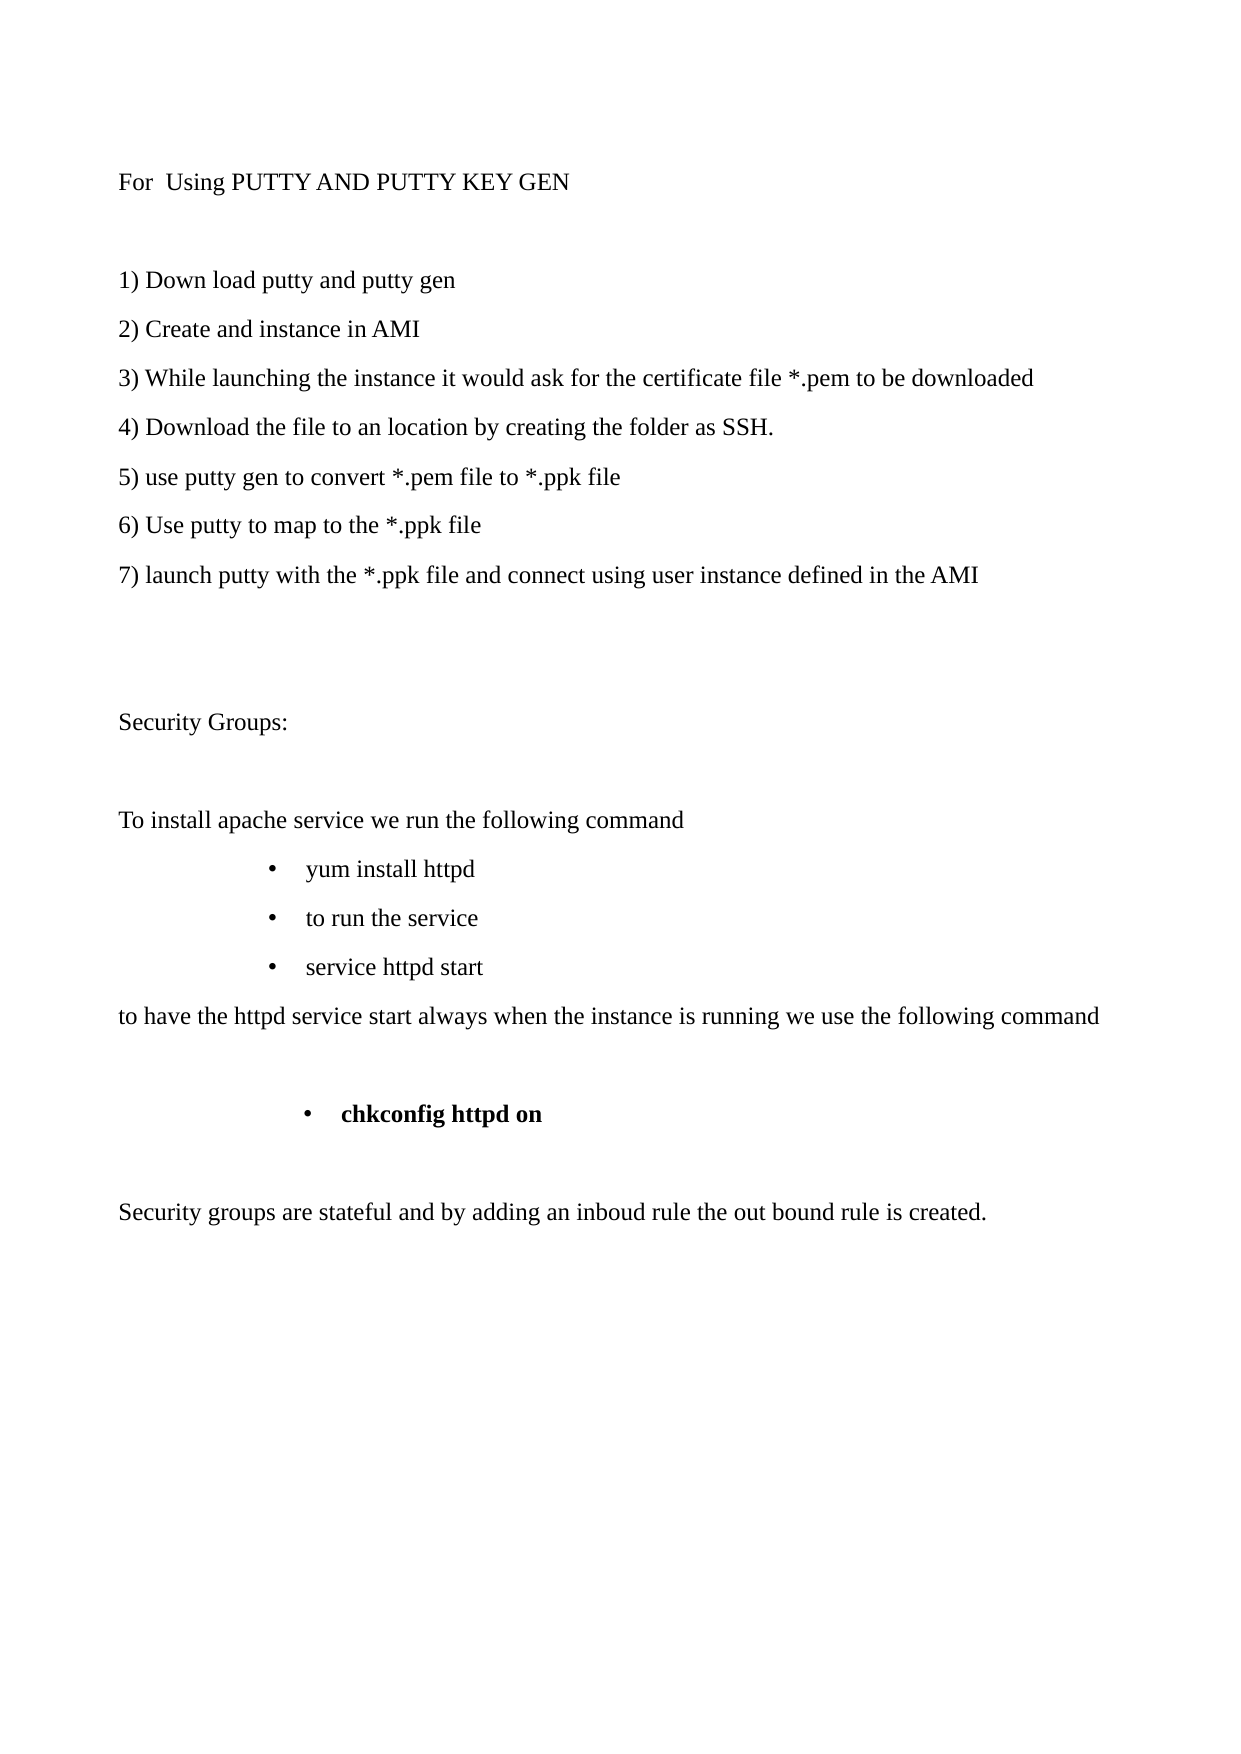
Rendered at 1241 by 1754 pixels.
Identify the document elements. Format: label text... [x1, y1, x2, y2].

text 2) Create and instance in AMI [118, 314, 1122, 343]
text to have the httpd service start always when the instance is running we use the following command [118, 1001, 1122, 1030]
list chkconfig httpd on [303, 1099, 1122, 1128]
text 5) use putty gen to convert *.pem file to *.ppk file [118, 462, 1122, 490]
text 1) Down load putty and putty gen [118, 265, 1122, 294]
text 4) Download the file to an location by creating the folder as SSH. [118, 412, 1122, 441]
text 6) Use putty to map to the *.ppk file [118, 511, 1122, 539]
text To install apache service we run the following command [118, 805, 1122, 834]
text 3) While launching the instance it would ask for the certificate file *.pem to be downloaded [118, 363, 1122, 392]
text Security groups are stateful and by adding an inboud rule the out bound rule is created. [118, 1197, 1122, 1226]
list to run the service [268, 903, 1122, 932]
text For Using PUTTY AND PUTTY KEY GEN [118, 167, 1122, 196]
text 7) launch putty with the *.ppk file and connect using user instance defined in the AMI [118, 560, 1122, 588]
text Security Groups: [118, 707, 1122, 736]
list service httpd start [268, 952, 1122, 981]
list yum install httpd [268, 854, 1122, 883]
